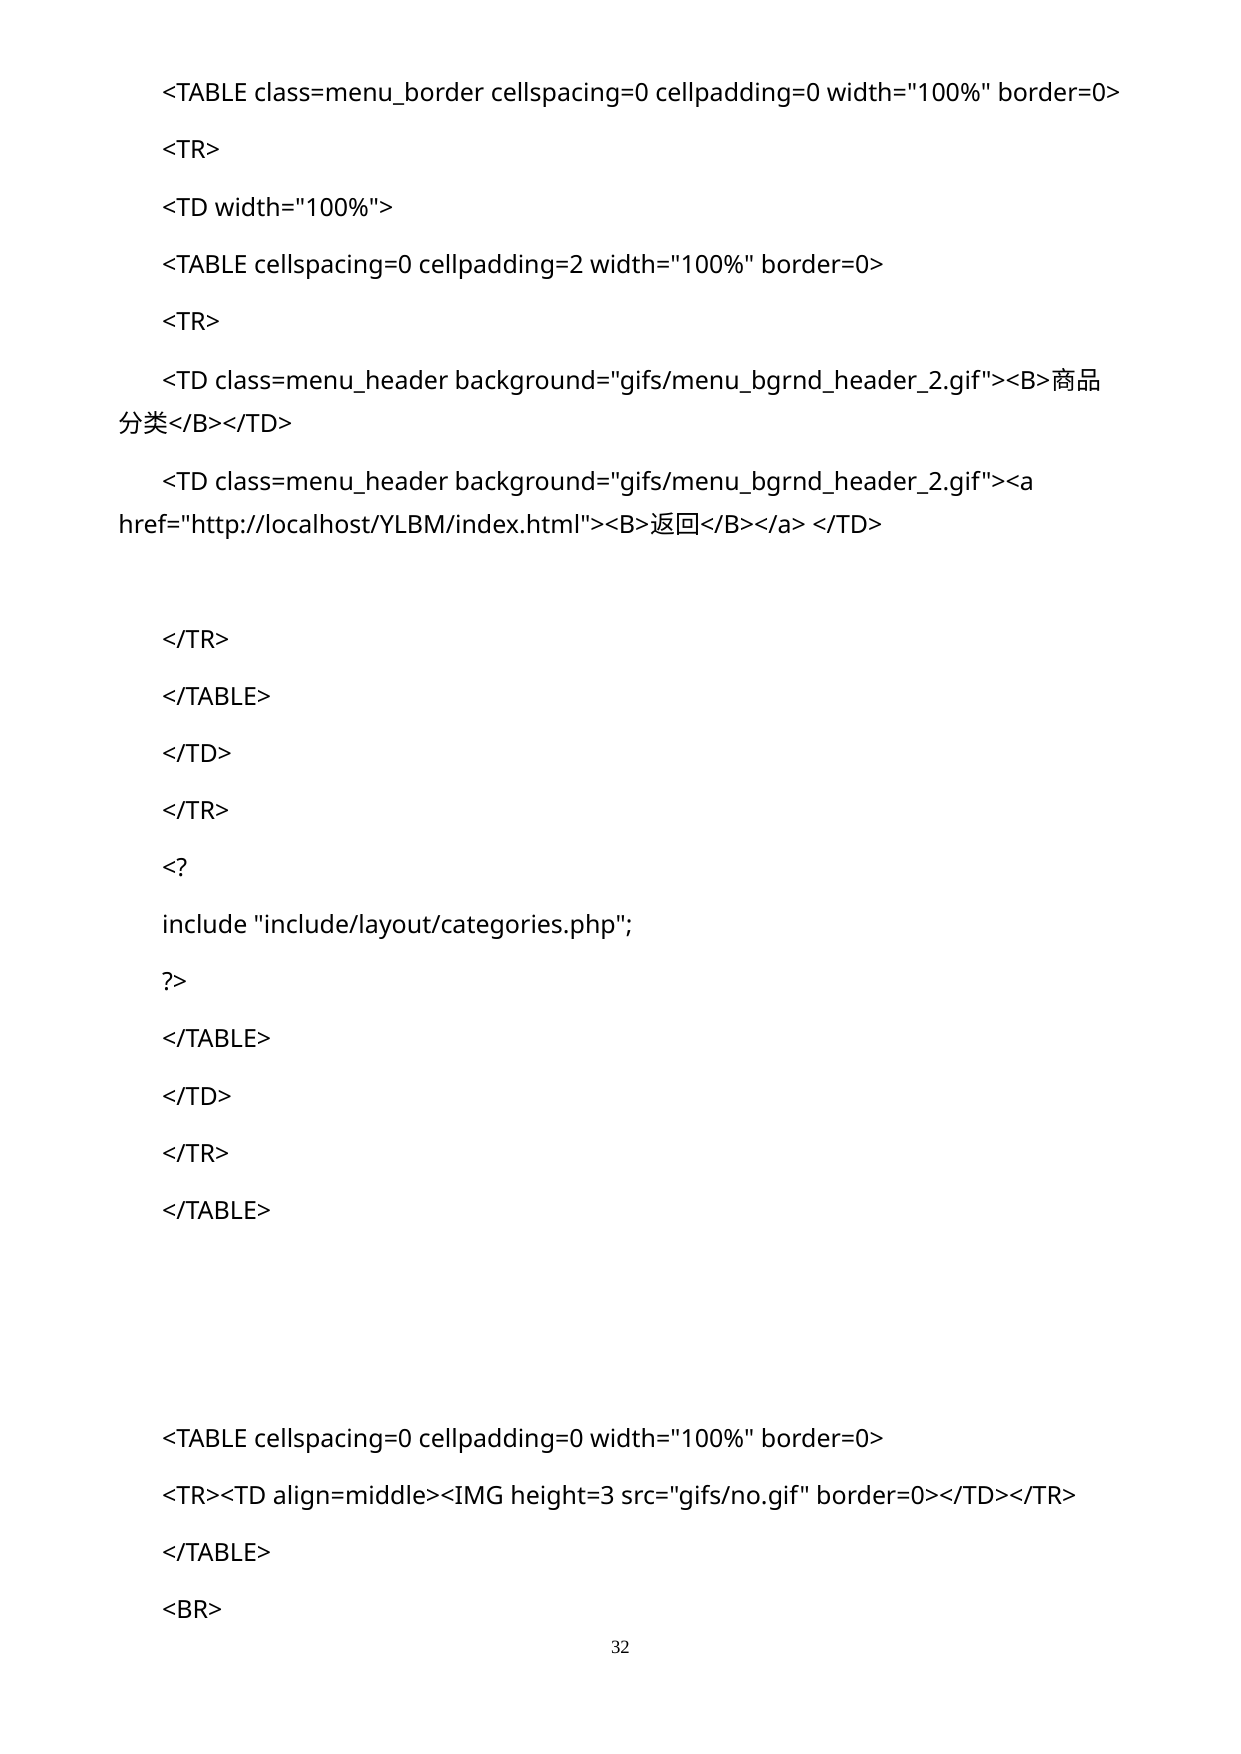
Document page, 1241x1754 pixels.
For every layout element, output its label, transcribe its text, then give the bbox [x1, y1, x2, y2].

text <TABLE class=menu_border cellspacing=0 cellpadding=0 width="100%" border=0> [118, 75, 1122, 109]
text <? [118, 850, 1122, 884]
text </TD> [118, 736, 1122, 770]
text <BR> [118, 1592, 1122, 1626]
text </TR> [118, 793, 1122, 827]
text <TR><TD align=middle><IMG height=3 src="gifs/no.gif" border=0></TD></TR> [118, 1478, 1122, 1512]
text <TD class=menu_header background="gifs/menu_bgrnd_header_2.gif"><B>商品分类</B></TD> [118, 360, 1122, 440]
text <TD width="100%"> [118, 189, 1122, 223]
text </TABLE> [118, 1535, 1122, 1569]
text </TABLE> [118, 1192, 1122, 1226]
text <TABLE cellspacing=0 cellpadding=2 width="100%" border=0> [118, 246, 1122, 280]
text ?> [118, 964, 1122, 998]
text </TABLE> [118, 679, 1122, 713]
text <TR> [118, 303, 1122, 337]
text </TABLE> [118, 1021, 1122, 1055]
text </TD> [118, 1078, 1122, 1112]
text <TR> [118, 132, 1122, 166]
text <TABLE cellspacing=0 cellpadding=0 width="100%" border=0> [118, 1421, 1122, 1455]
text include "include/layout/categories.php"; [118, 907, 1122, 941]
text <TD class=menu_header background="gifs/menu_bgrnd_header_2.gif"><a href="http://localhost/YLBM/index.html"><B>返回</B></a> </TD> [118, 463, 1122, 541]
text </TR> [118, 1135, 1122, 1169]
text </TR> [118, 622, 1122, 656]
